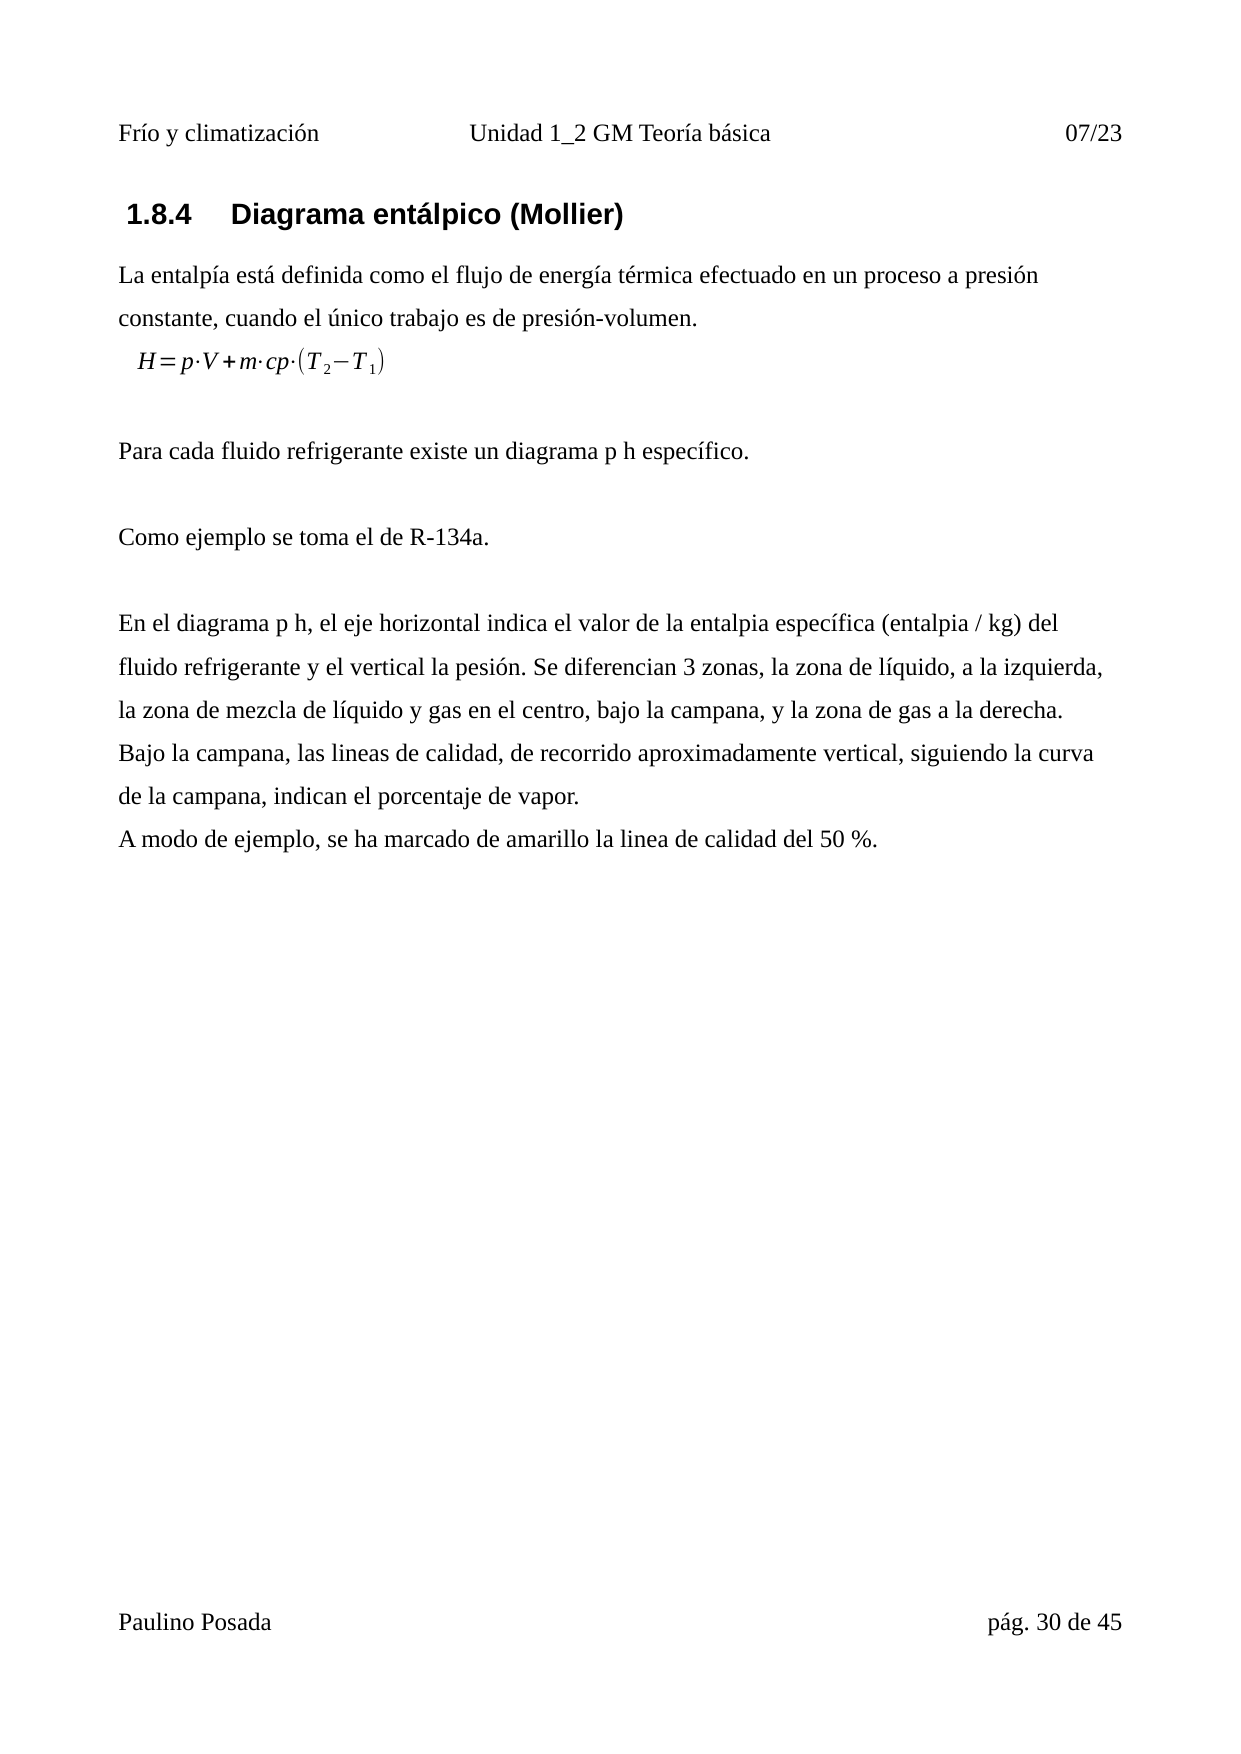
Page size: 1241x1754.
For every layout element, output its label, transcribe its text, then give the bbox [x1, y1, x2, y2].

subtitle Diagrama entálpico (Mollier) [118, 197, 1122, 231]
text Como ejemplo se toma el de R-134a. [118, 522, 1122, 551]
text A modo de ejemplo, se ha marcado de amarillo la linea de calidad del 50 %. [118, 824, 1122, 853]
text Bajo la campana, las lineas de calidad, de recorrido aproximadamente vertical, siguiendo la curva de la campana, indican el porcentaje de vapor. [118, 738, 1122, 810]
text Para cada fluido refrigerante existe un diagrama p h específico. [118, 436, 1122, 465]
text En el diagrama p h, el eje horizontal indica el valor de la entalpia específica (entalpia / kg) del fluido refrigerante y el vertical la pesión. Se diferencian 3 zonas, la zona de líquido, a la izquierda, la zona de mezcla de líquido y gas en el centro, bajo la campana, y la zona de gas a la derecha. [118, 608, 1122, 723]
text La entalpía está definida como el flujo de energía térmica efectuado en un proceso a presión constante, cuando el único trabajo es de presión-volumen. [118, 260, 1122, 332]
